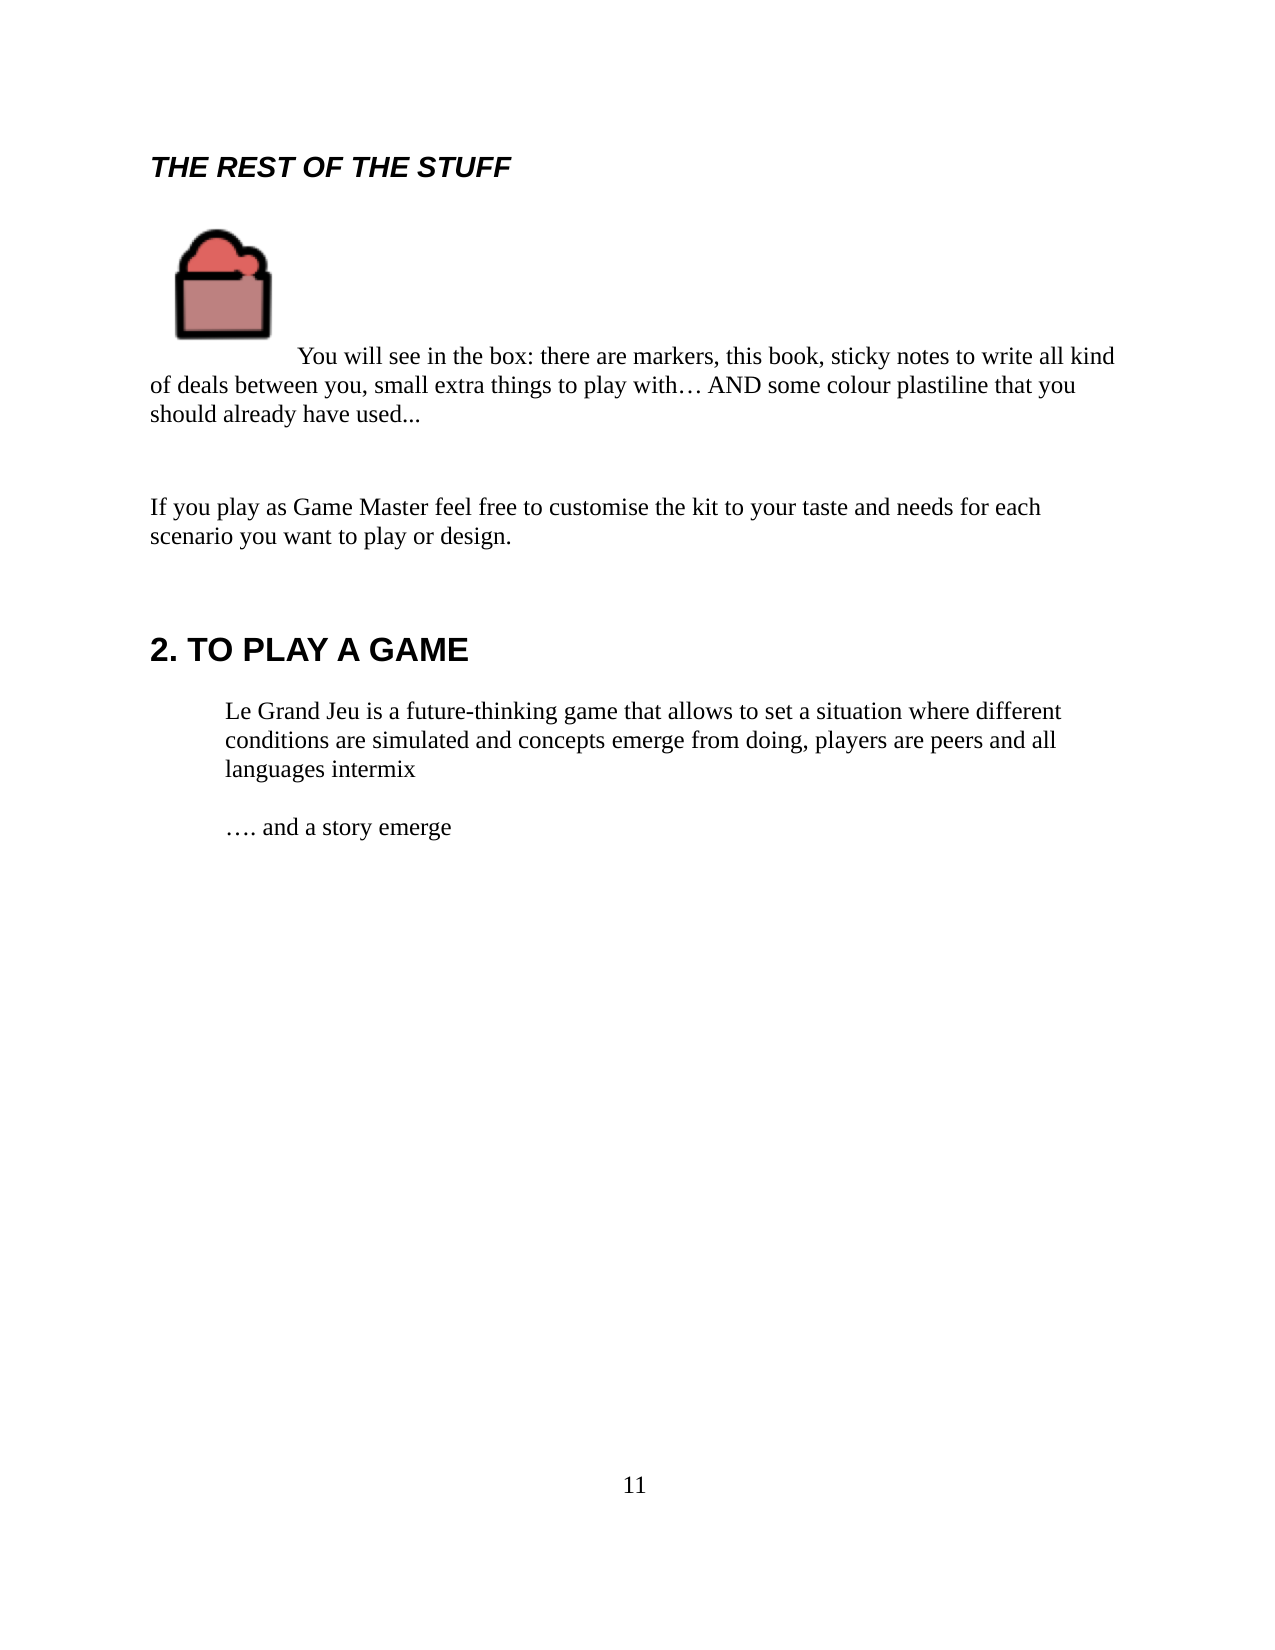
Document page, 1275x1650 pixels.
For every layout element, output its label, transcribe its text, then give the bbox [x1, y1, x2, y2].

text …. and a story emerge [225, 812, 1125, 841]
subtitle 2. TO PLAY A GAME [150, 630, 1125, 669]
subtitle THE REST OF THE STUFF [150, 150, 1125, 183]
picture [150, 205, 297, 365]
text Le Grand Jeu is a future-thinking game that allows to set a situation where different conditions are simulated and concepts emerge from doing, players are peers and all languages intermix [225, 696, 1125, 782]
text You will see in the box: there are markers, this book, sticky notes to write all kind of deals between you, small extra things to play with… AND some colour plastiline that you should already have used... [150, 205, 1125, 427]
text If you play as Game Master feel free to customise the kit to your taste and needs for each scenario you want to play or design. [150, 492, 1125, 549]
